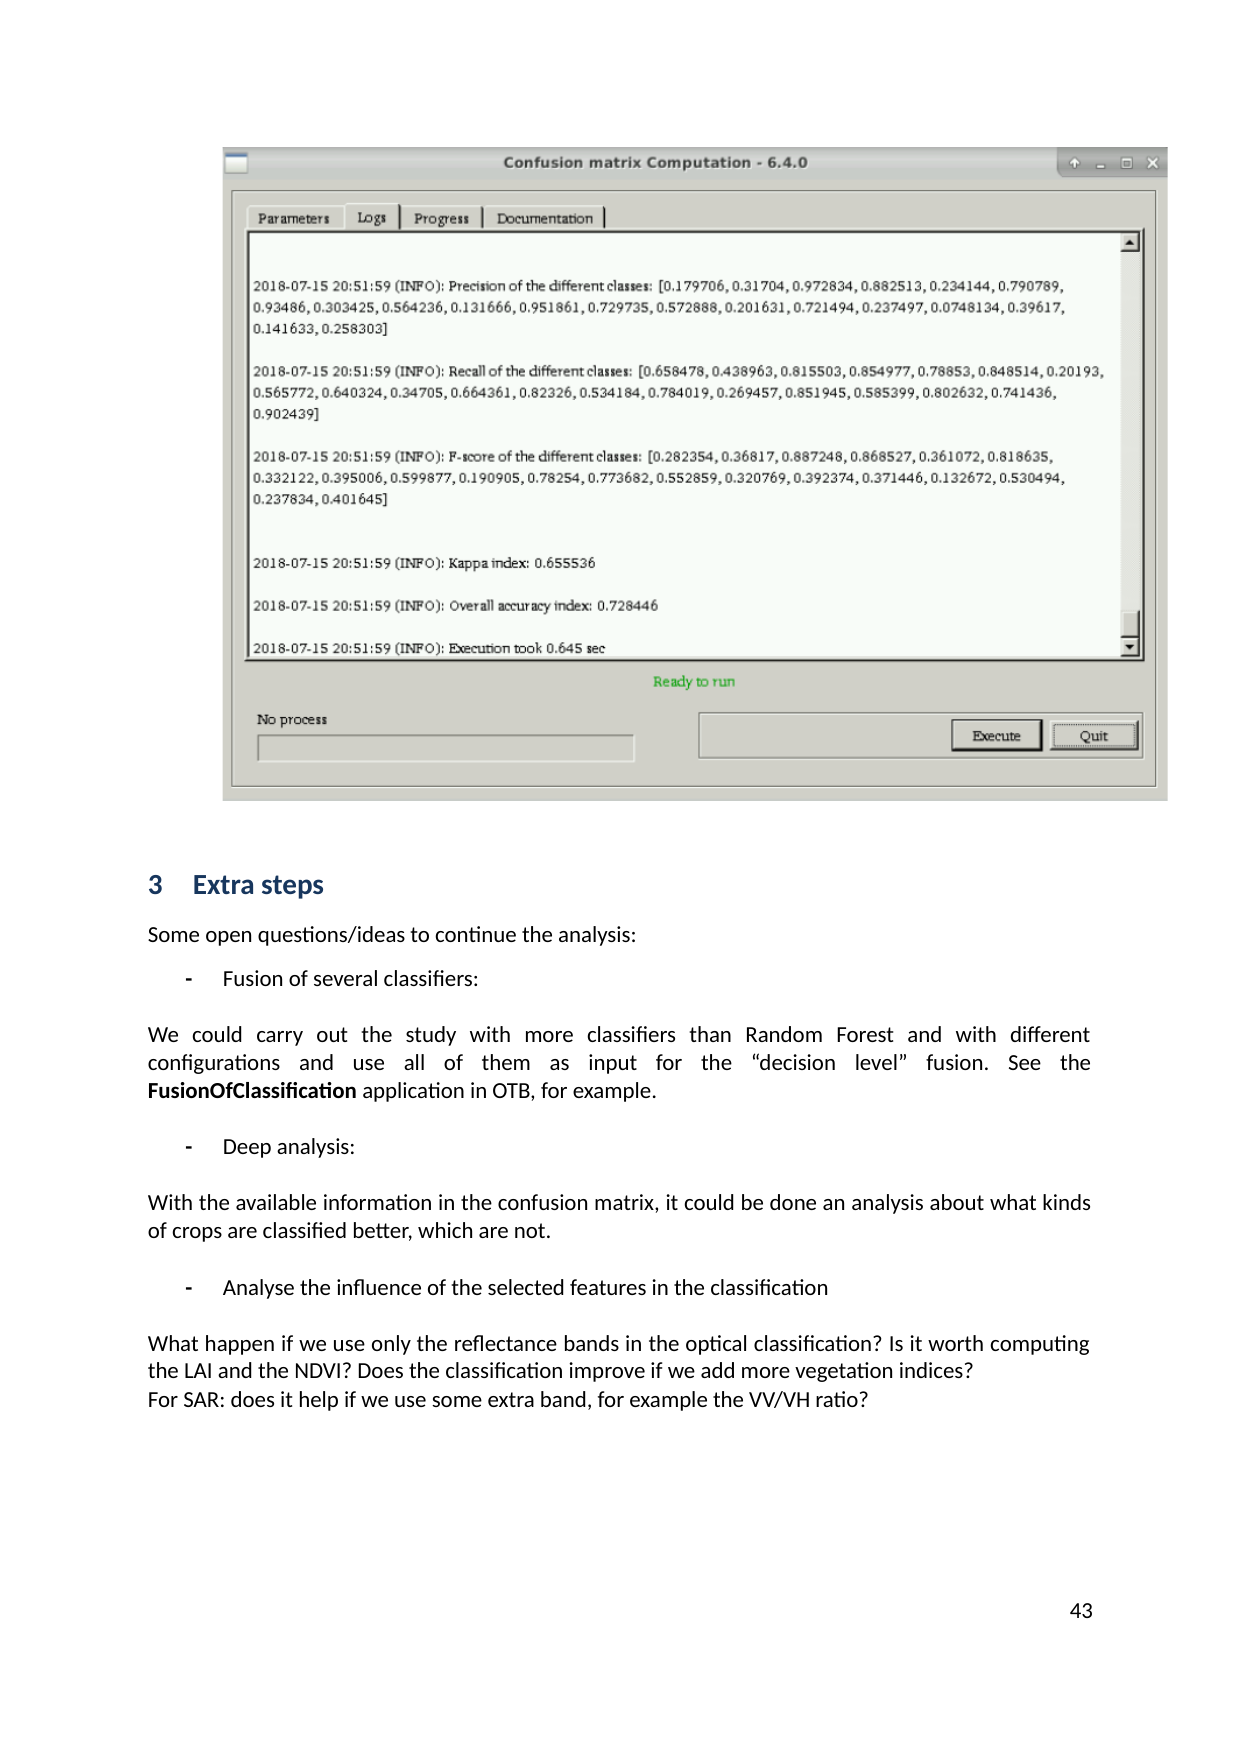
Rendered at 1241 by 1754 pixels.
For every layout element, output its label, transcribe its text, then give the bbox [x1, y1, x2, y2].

list Fusion of several classifiers: [185, 964, 1093, 992]
text For SAR: does it help if we use some extra band, for example the VV/VH ratio? [148, 1385, 1093, 1413]
subtitle Extra steps [148, 866, 1093, 902]
picture [222, 147, 1168, 801]
list Analyse the influence of the selected features in the classification [185, 1273, 1093, 1301]
text With the available information in the confusion matrix, it could be done an analysis about what kinds of crops are classified better, which are not. [148, 1188, 1093, 1244]
text We could carry out the study with more classifiers than Random Forest and with different configurations and use all of them as input for the “decision level” fusion. See the FusionOfClassification application in OTB, for example. [148, 1020, 1093, 1104]
list Deep analysis: [185, 1132, 1093, 1161]
text What happen if we use only the reflectance bands in the optical classification? Is it worth computing the LAI and the NDVI? Does the classification improve if we add more vegetation indices? [148, 1329, 1093, 1385]
text Some open questions/ideas to continue the analysis: [148, 920, 1093, 948]
